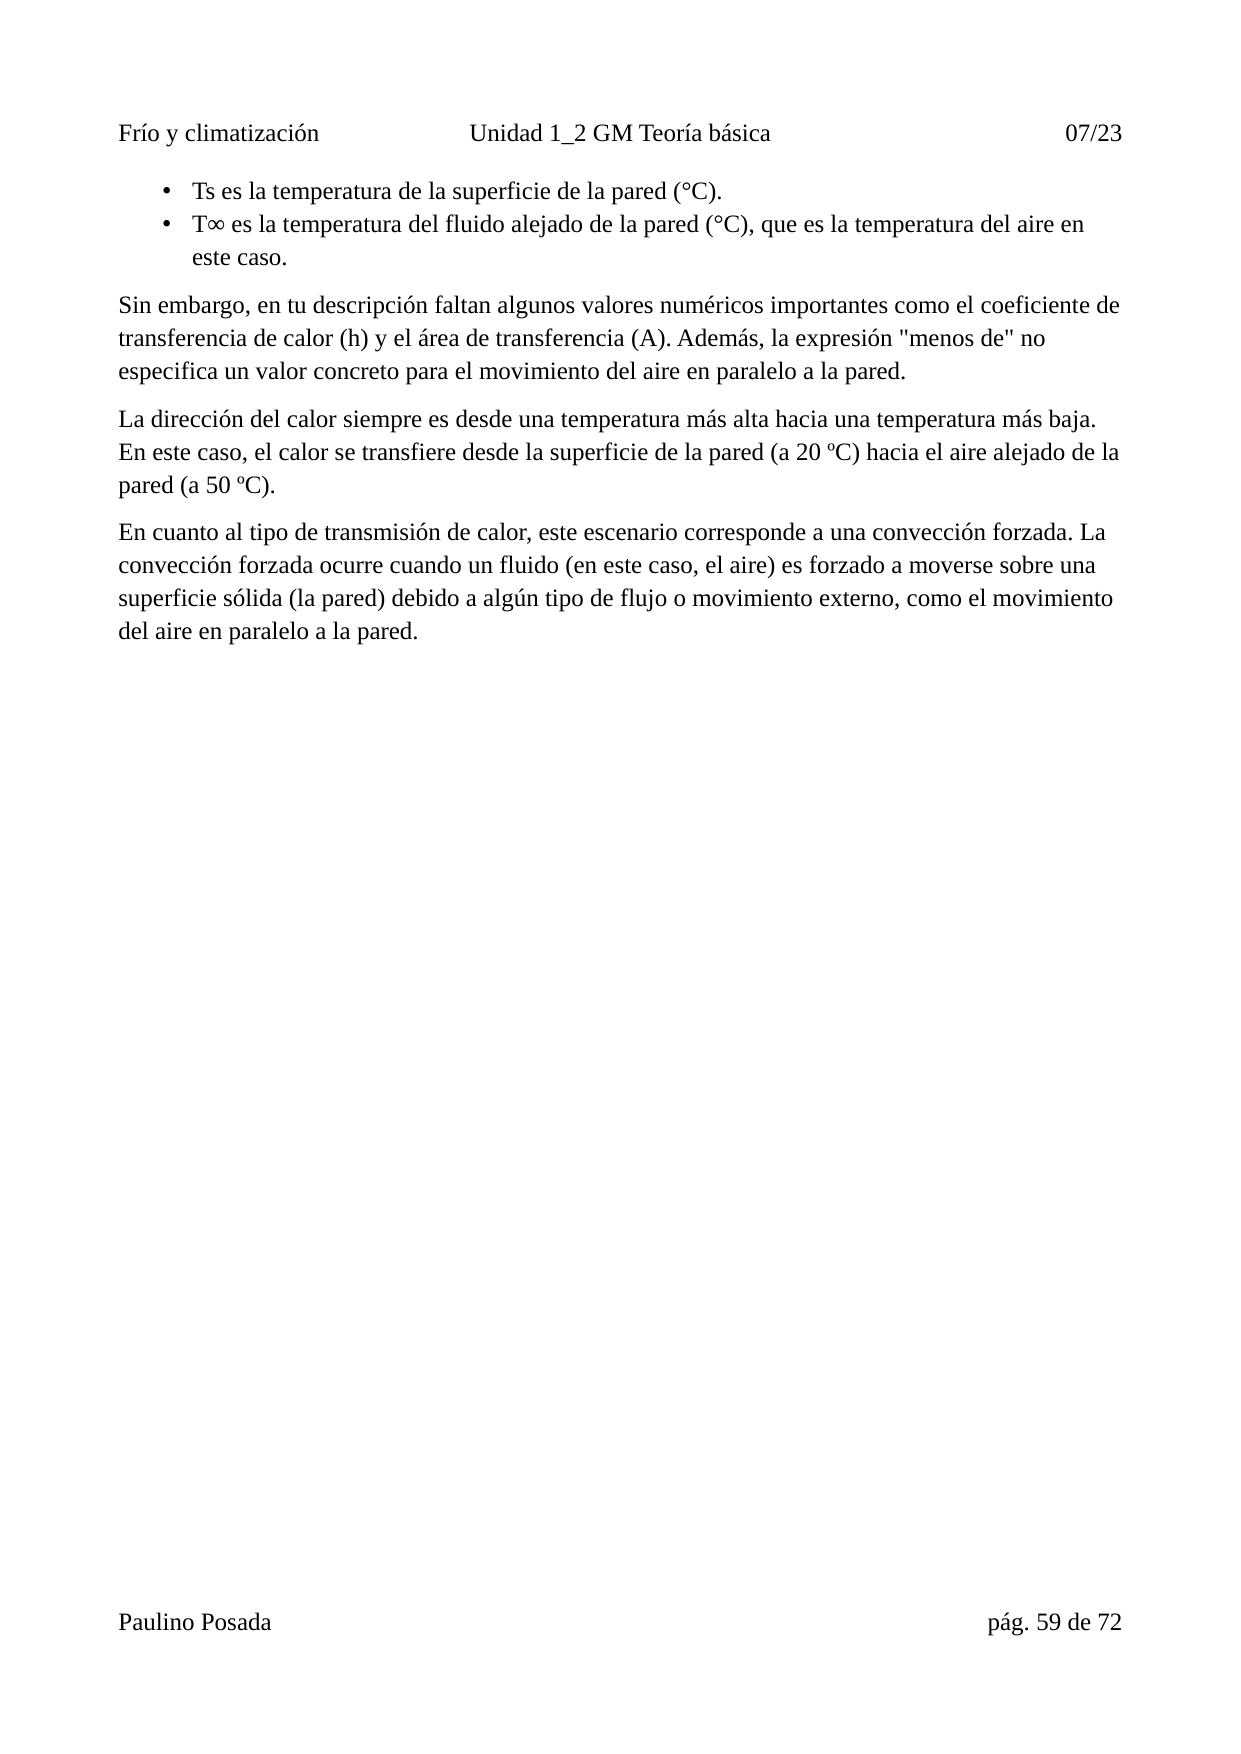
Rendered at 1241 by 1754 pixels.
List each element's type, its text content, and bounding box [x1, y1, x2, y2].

text En cuanto al tipo de transmisión de calor, este escenario corresponde a una convección forzada. La convección forzada ocurre cuando un fluido (en este caso, el aire) es forzado a moverse sobre una superficie sólida (la pared) debido a algún tipo de flujo o movimiento externo, como el movimiento del aire en paralelo a la pared. [118, 517, 1122, 645]
text Sin embargo, en tu descripción faltan algunos valores numéricos importantes como el coeficiente de transferencia de calor (h) y el área de transferencia (A). Además, la expresión "menos de" no especifica un valor concreto para el movimiento del aire en paralelo a la pared. [118, 290, 1122, 385]
list Ts​ es la temperatura de la superficie de la pared (°C). [162, 176, 1122, 205]
list T∞​ es la temperatura del fluido alejado de la pared (°C), que es la temperatura del aire en este caso. [162, 209, 1122, 271]
text La dirección del calor siempre es desde una temperatura más alta hacia una temperatura más baja. En este caso, el calor se transfiere desde la superficie de la pared (a 20 ºC) hacia el aire alejado de la pared (a 50 ºC). [118, 404, 1122, 498]
